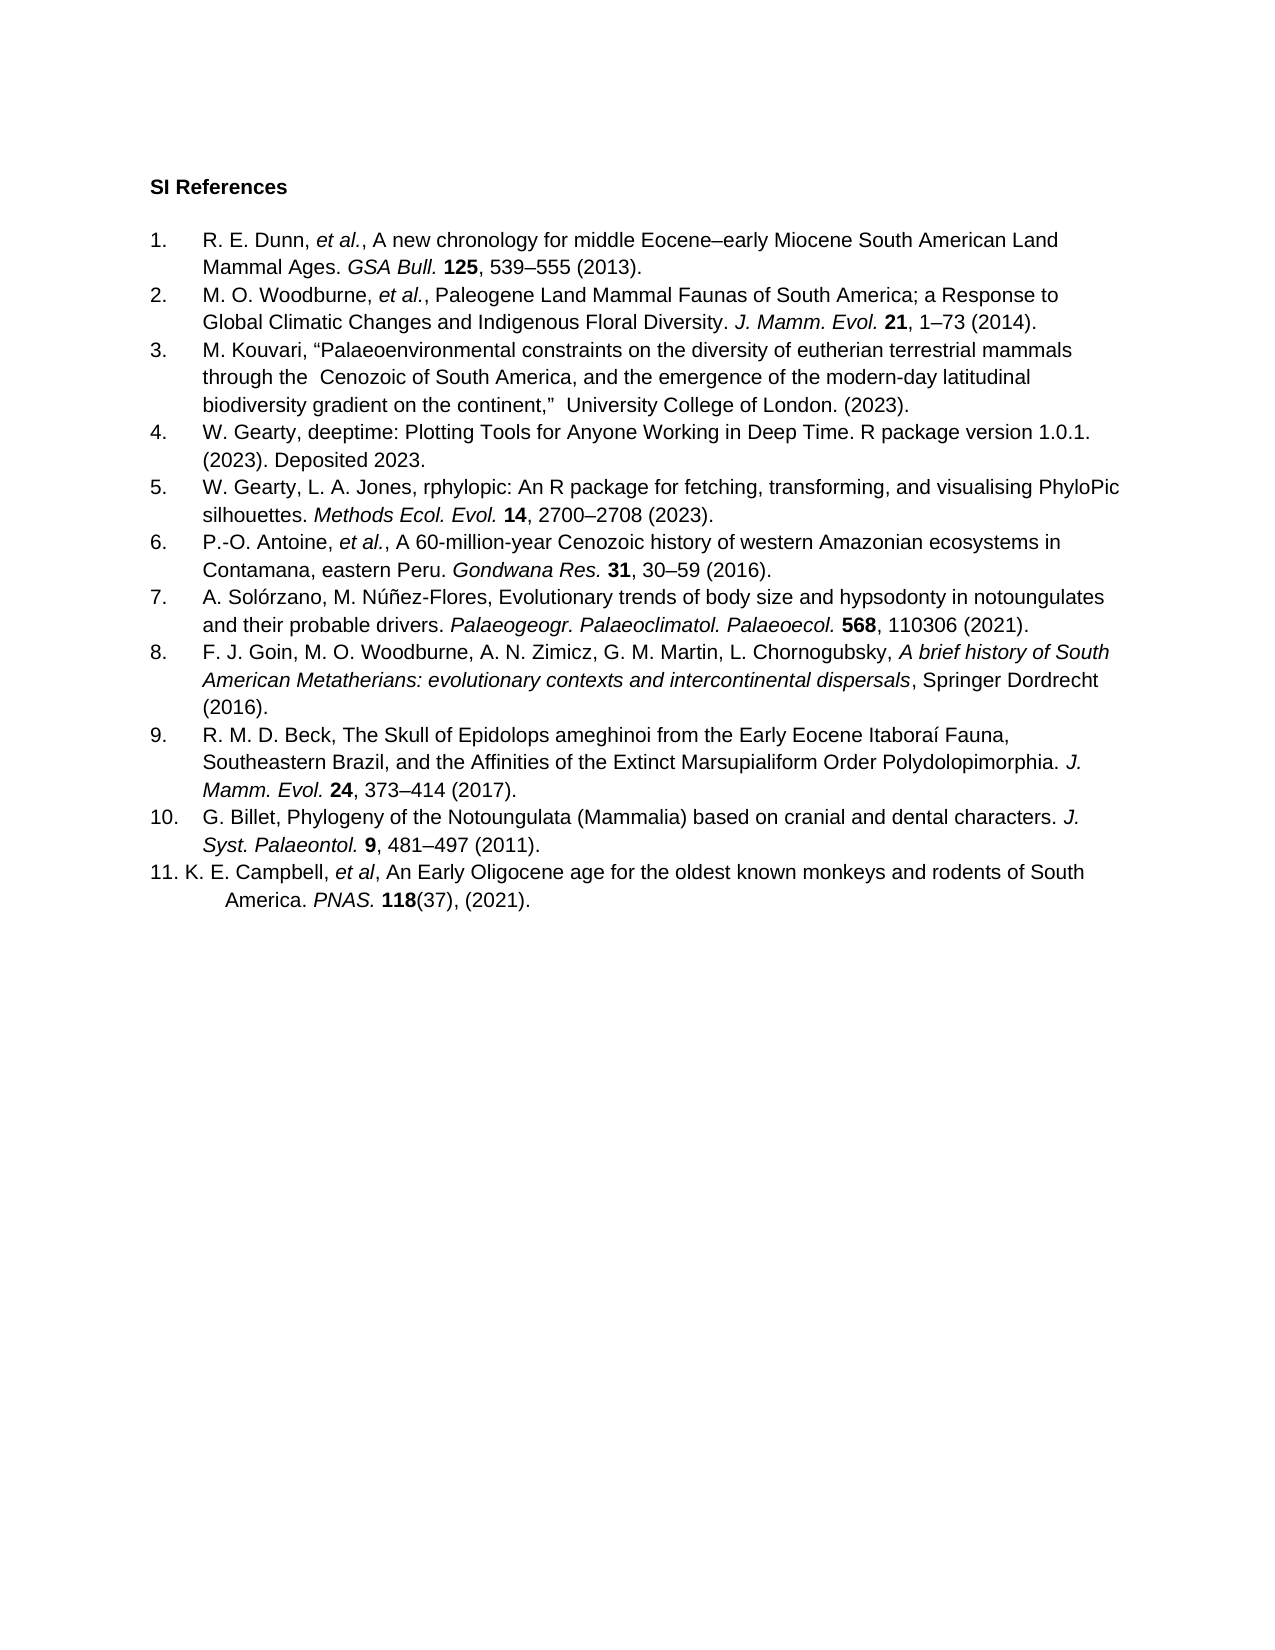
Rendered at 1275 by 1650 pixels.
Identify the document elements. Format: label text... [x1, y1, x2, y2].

text 2. M. O. Woodburne, et al., Paleogene Land Mammal Faunas of South America; a Response to Global Climatic Changes and Indigenous Floral Diversity. J. Mamm. Evol. 21, 1–73 (2014). [150, 282, 1125, 334]
text 4. W. Gearty, deeptime: Plotting Tools for Anyone Working in Deep Time. R package version 1.0.1. (2023). Deposited 2023. [150, 420, 1125, 471]
text SI References [150, 175, 1125, 199]
text 8. F. J. Goin, M. O. Woodburne, A. N. Zimicz, G. M. Martin, L. Chornogubsky, A brief history of South American Metatherians: evolutionary contexts and intercontinental dispersals, Springer Dordrecht (2016). [150, 640, 1125, 719]
text 5. W. Gearty, L. A. Jones, rphylopic: An R package for fetching, transforming, and visualising PhyloPic silhouettes. Methods Ecol. Evol. 14, 2700–2708 (2023). [150, 475, 1125, 526]
text 7. A. Solórzano, M. Núñez-Flores, Evolutionary trends of body size and hypsodonty in notoungulates and their probable drivers. Palaeogeogr. Palaeoclimatol. Palaeoecol. 568, 110306 (2021). [150, 585, 1125, 636]
text 9. R. M. D. Beck, The Skull of Epidolops ameghinoi from the Early Eocene Itaboraí Fauna, Southeastern Brazil, and the Affinities of the Extinct Marsupialiform Order Polydolopimorphia. J. Mamm. Evol. 24, 373–414 (2017). [150, 722, 1125, 801]
text 6. P.-O. Antoine, et al., A 60-million-year Cenozoic history of western Amazonian ecosystems in Contamana, eastern Peru. Gondwana Res. 31, 30–59 (2016). [150, 530, 1125, 581]
text 1. R. E. Dunn, et al., A new chronology for middle Eocene–early Miocene South American Land Mammal Ages. GSA Bull. 125, 539–555 (2013). [150, 227, 1125, 279]
text 3. M. Kouvari, “Palaeoenvironmental constraints on the diversity of eutherian terrestrial mammals through the Cenozoic of South America, and the emergence of the modern-day latitudinal biodiversity gradient on the continent,” University College of London. (2023). [150, 337, 1125, 416]
text 10. G. Billet, Phylogeny of the Notoungulata (Mammalia) based on cranial and dental characters. J. Syst. Palaeontol. 9, 481–497 (2011). [150, 805, 1125, 856]
text 11. K. E. Campbell, et al, An Early Oligocene age for the oldest known monkeys and rodents of South America. PNAS. 118(37), (2021). [150, 860, 1125, 911]
